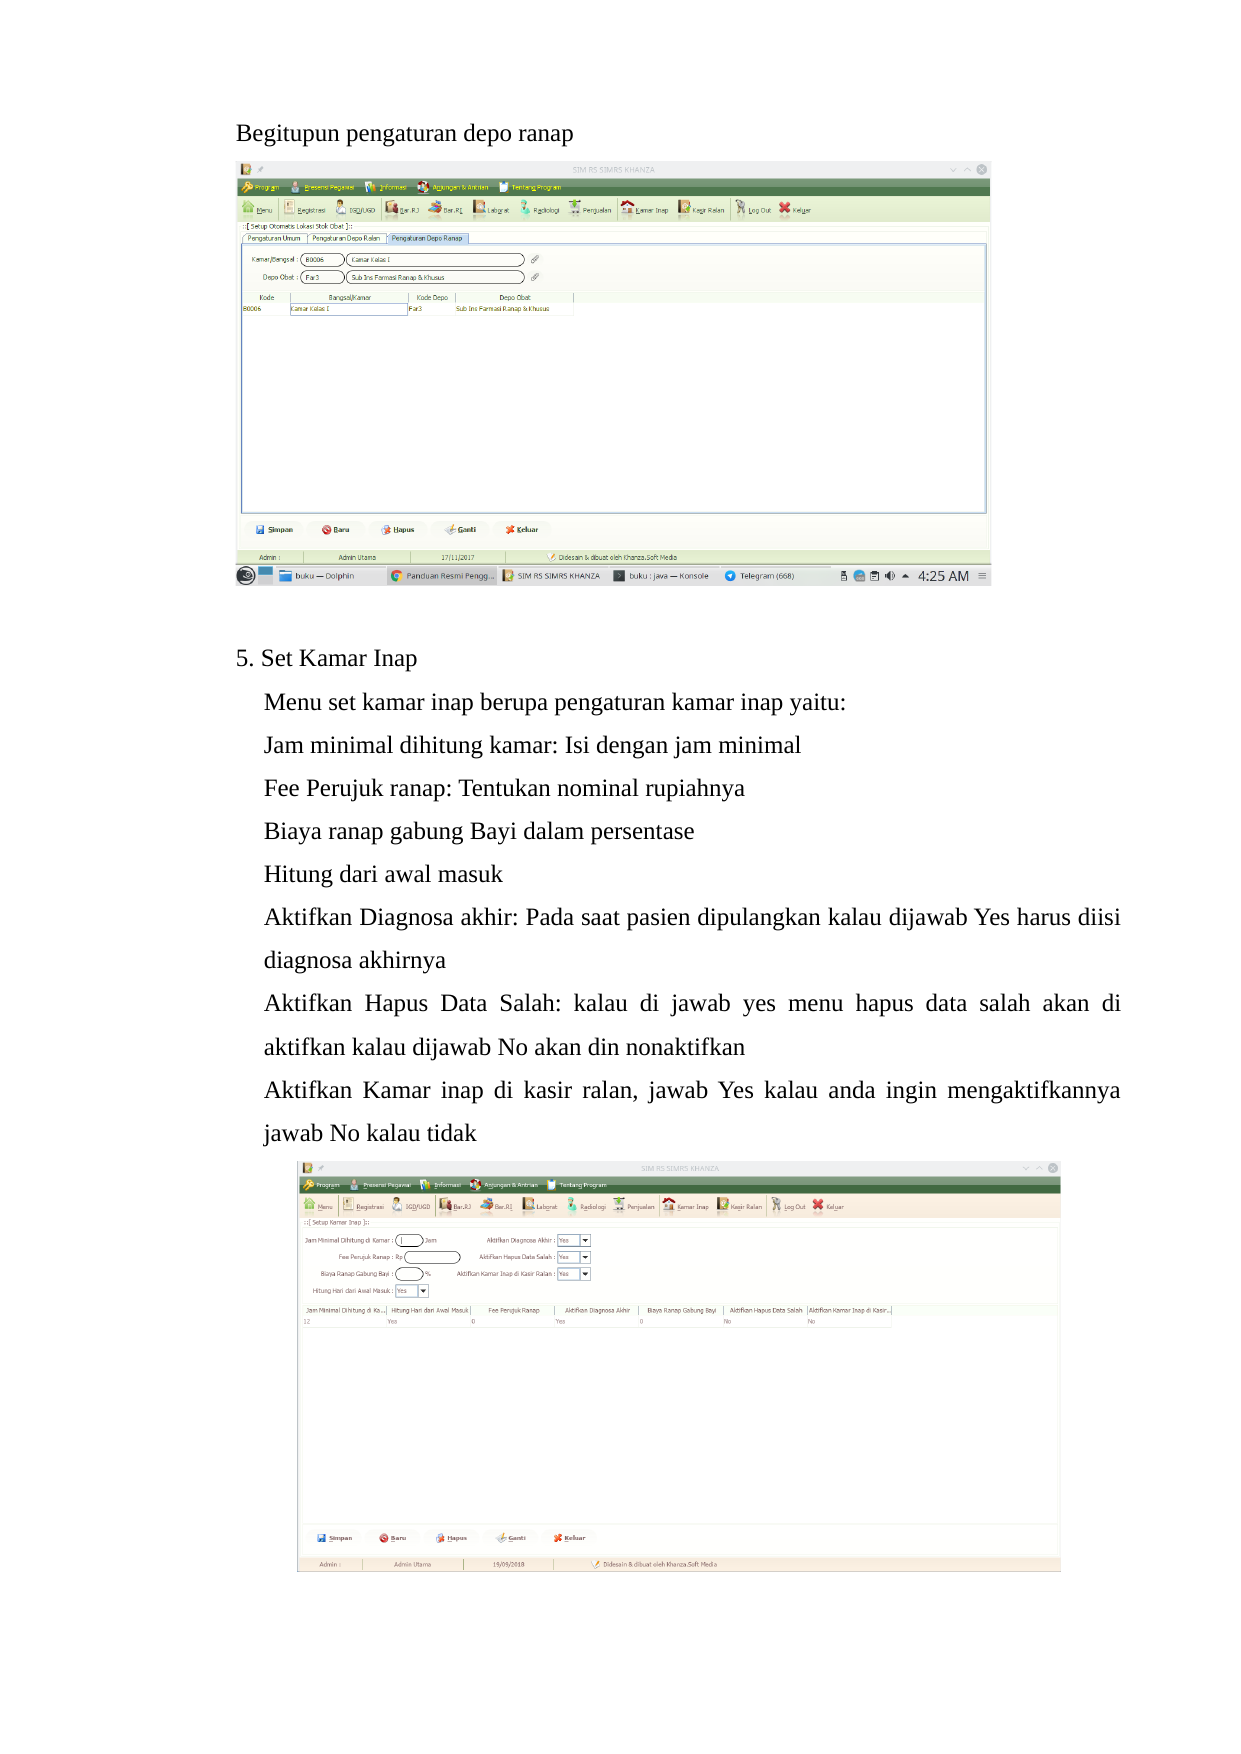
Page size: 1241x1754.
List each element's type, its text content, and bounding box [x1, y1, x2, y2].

text Biaya ranap gabung Bayi dalam persentase [263, 816, 1122, 845]
text Aktifkan Hapus Data Salah: kalau di jawab yes menu hapus data salah akan di aktifkan kalau dijawab No akan din nonaktifkan [263, 988, 1122, 1060]
picture [297, 1161, 1061, 1572]
text Begitupun pengaturan depo ranap [236, 118, 1122, 147]
picture [235, 161, 992, 586]
text Aktifkan Kamar inap di kasir ralan, jawab Yes kalau anda ingin mengaktifkannya jawab No kalau tidak [263, 1075, 1122, 1147]
text Aktifkan Diagnosa akhir: Pada saat pasien dipulangkan kalau dijawab Yes harus diisi diagnosa akhirnya [263, 902, 1122, 974]
list 5. Set Kamar Inap [236, 643, 1122, 672]
text Menu set kamar inap berupa pengaturan kamar inap yaitu: [263, 687, 1122, 715]
text Fee Perujuk ranap: Tentukan nominal rupiahnya [263, 773, 1122, 802]
text Jam minimal dihitung kamar: Isi dengan jam minimal [263, 730, 1122, 758]
text Hitung dari awal masuk [263, 859, 1122, 888]
